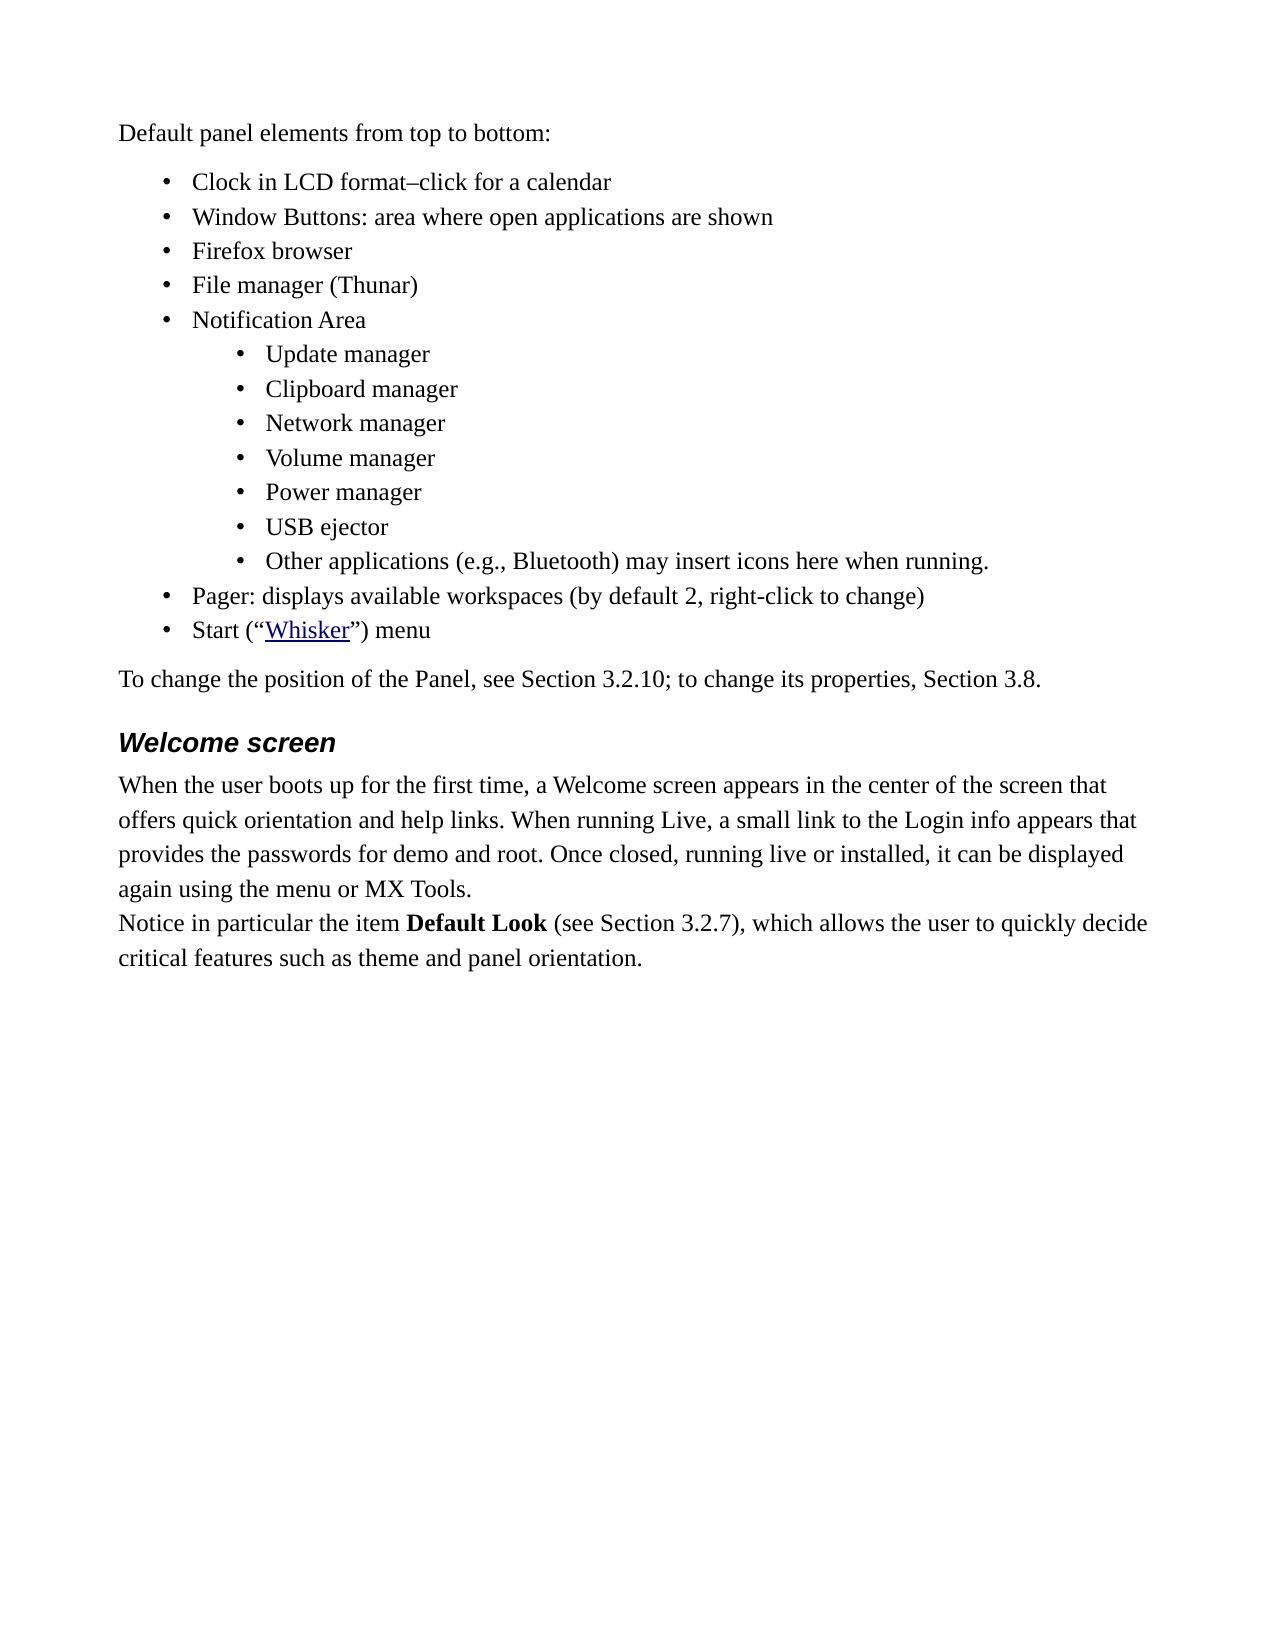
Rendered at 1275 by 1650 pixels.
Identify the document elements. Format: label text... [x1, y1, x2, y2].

text To change the position of the Panel, see Section 3.2.10; to change its properties, Section 3.8. [118, 664, 1157, 693]
list Network manager [236, 408, 1157, 437]
list Volume manager [236, 443, 1157, 472]
text When the user boots up for the first time, a Welcome screen appears in the center of the screen that offers quick orientation and help links. When running Live, a small link to the Login info appears that provides the passwords for demo and root. Once closed, running live or installed, it can be displayed again using the menu or MX Tools. [118, 770, 1157, 903]
list Notification Area [162, 305, 1157, 334]
list Clock in LCD format–click for a calendar [162, 167, 1157, 196]
list Update manager [236, 339, 1157, 368]
list Power manager [236, 477, 1157, 506]
subtitle Welcome screen [118, 726, 1157, 758]
list Window Buttons: area where open applications are shown [162, 202, 1157, 230]
list Clipboard manager [236, 374, 1157, 403]
list File manager (Thunar) [162, 271, 1157, 299]
list USB ejector [236, 512, 1157, 541]
list Pager: displays available workspaces (by default 2, right-click to change) [162, 581, 1157, 610]
list Other applications (e.g., Bluetooth) may insert icons here when running. [236, 546, 1157, 575]
text Default panel elements from top to bottom: [118, 118, 1157, 147]
list Start (“Whisker”) menu [162, 615, 1157, 644]
list Firefox browser [162, 236, 1157, 265]
text Notice in particular the item Default Look (see Section 3.2.7), which allows the user to quickly decide critical features such as theme and panel orientation. [118, 908, 1157, 972]
